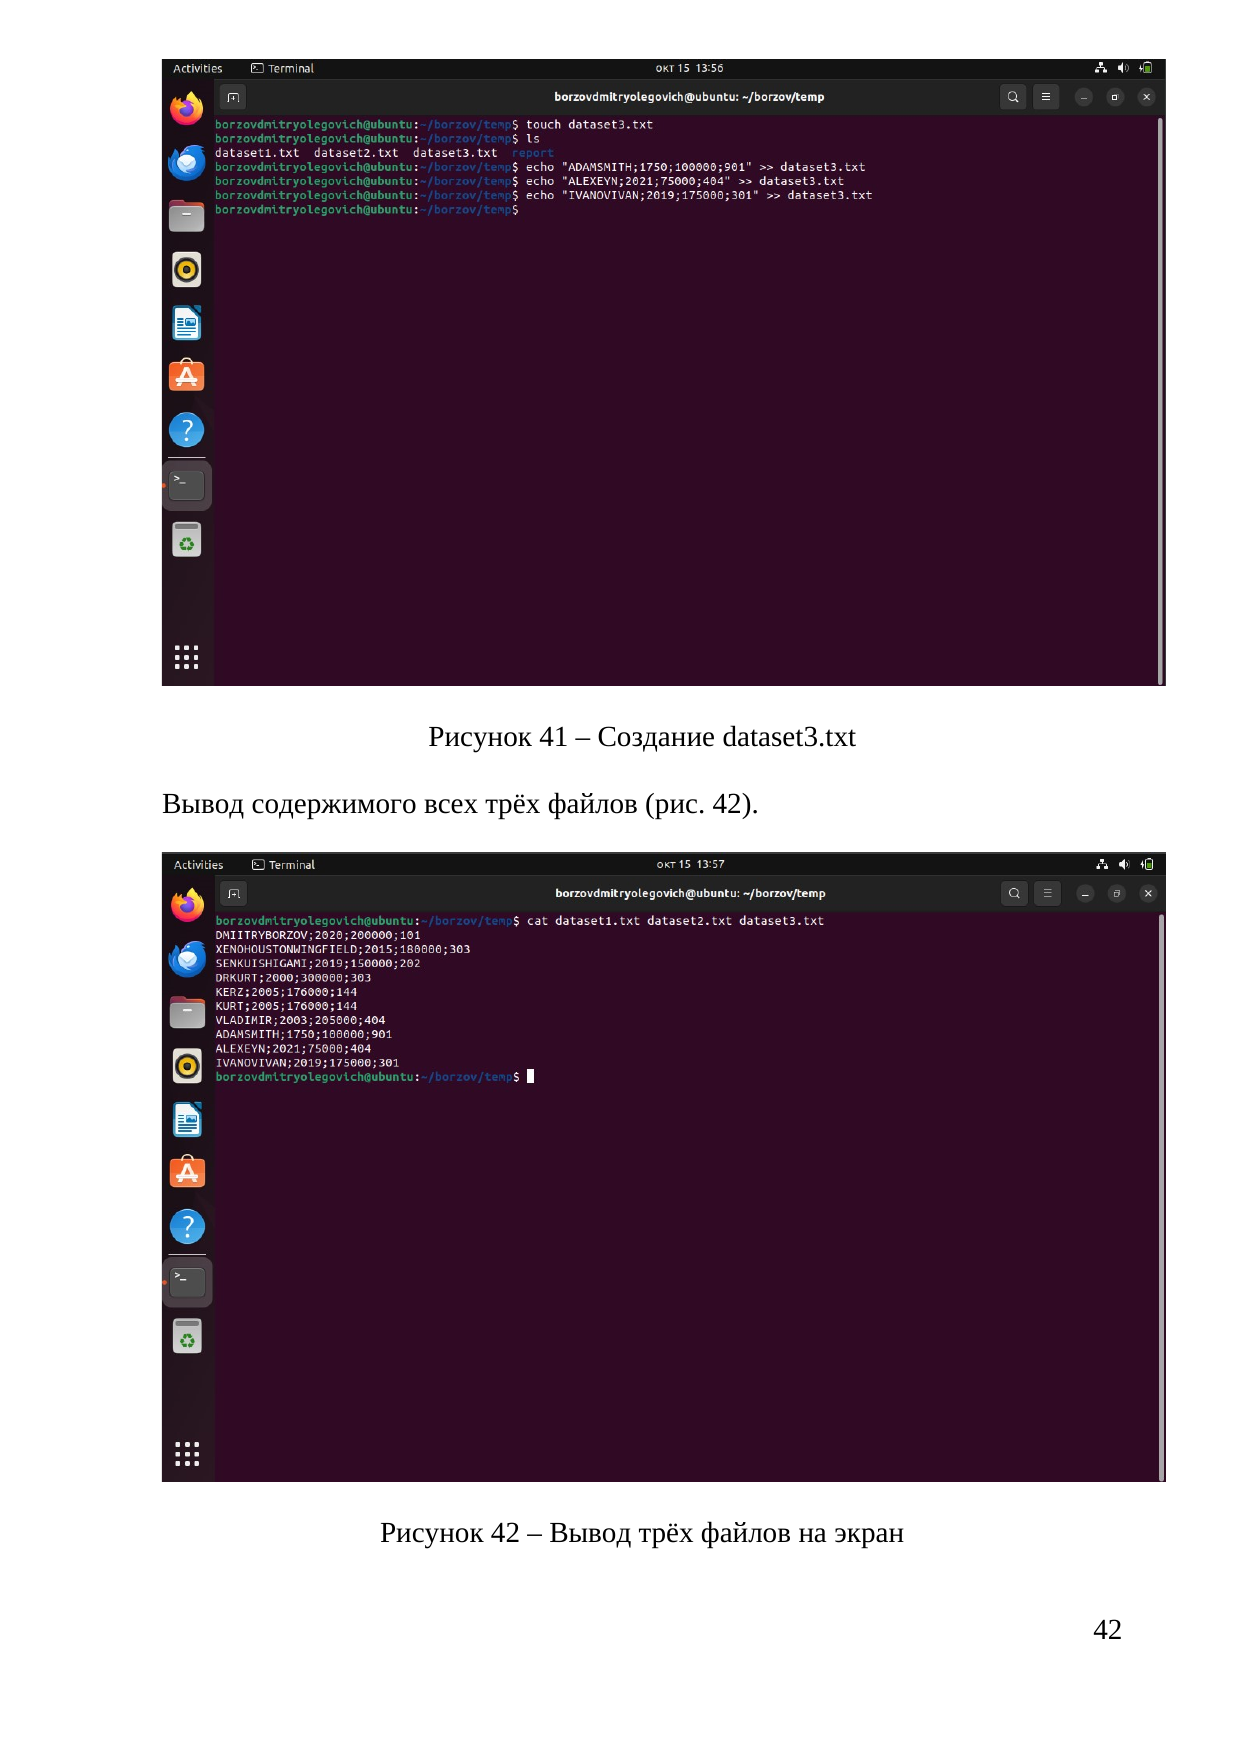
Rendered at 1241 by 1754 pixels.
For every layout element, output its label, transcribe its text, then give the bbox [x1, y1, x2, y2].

picture [161, 852, 1166, 1482]
picture [161, 59, 1166, 686]
text Вывод содержимого всех трёх файлов (рис. 42). [118, 786, 1122, 819]
text Рисунок 42 – Вывод трёх файлов на экран [118, 1515, 1122, 1548]
text Рисунок 41 – Создание dataset3.txt [118, 719, 1122, 752]
